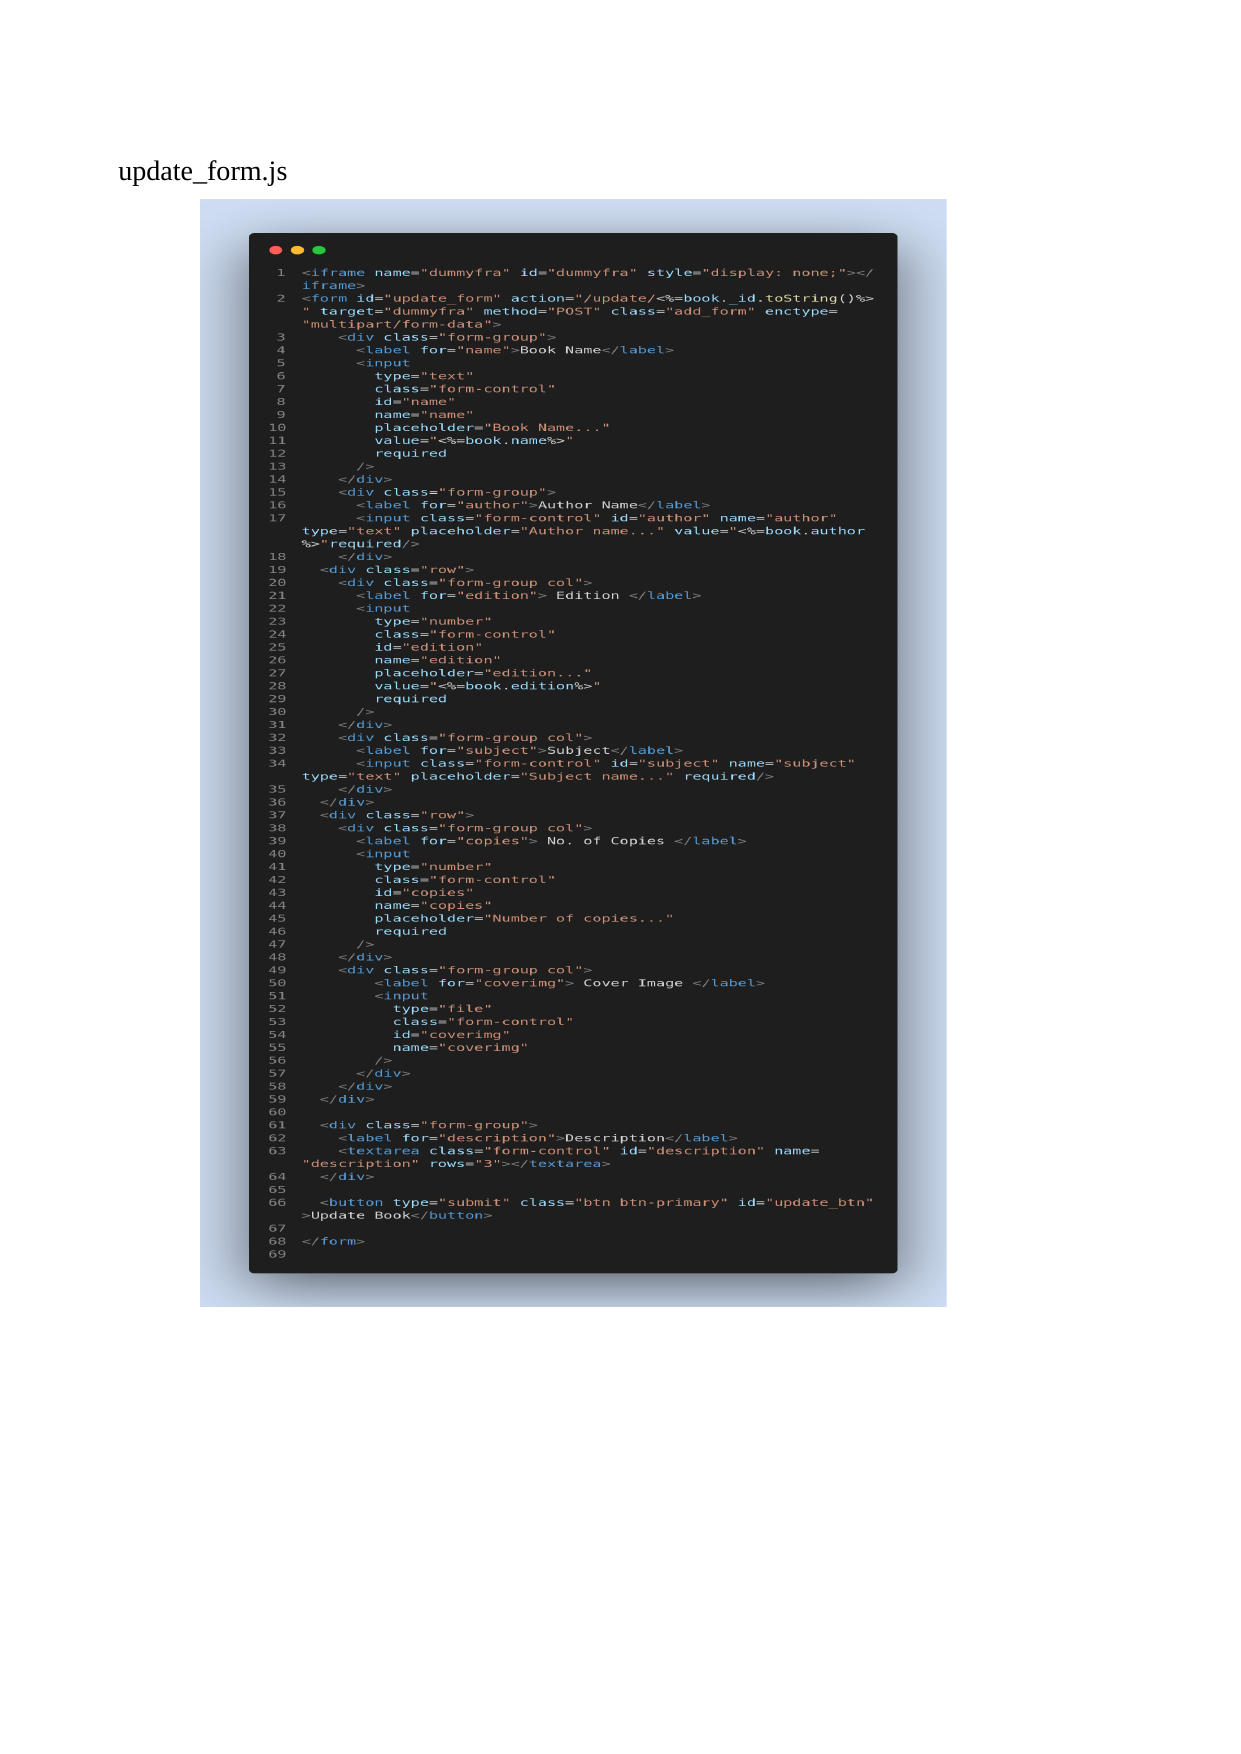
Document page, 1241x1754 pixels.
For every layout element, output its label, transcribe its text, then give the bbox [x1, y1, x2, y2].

text update_form.js [118, 154, 1122, 186]
picture [200, 199, 947, 1307]
